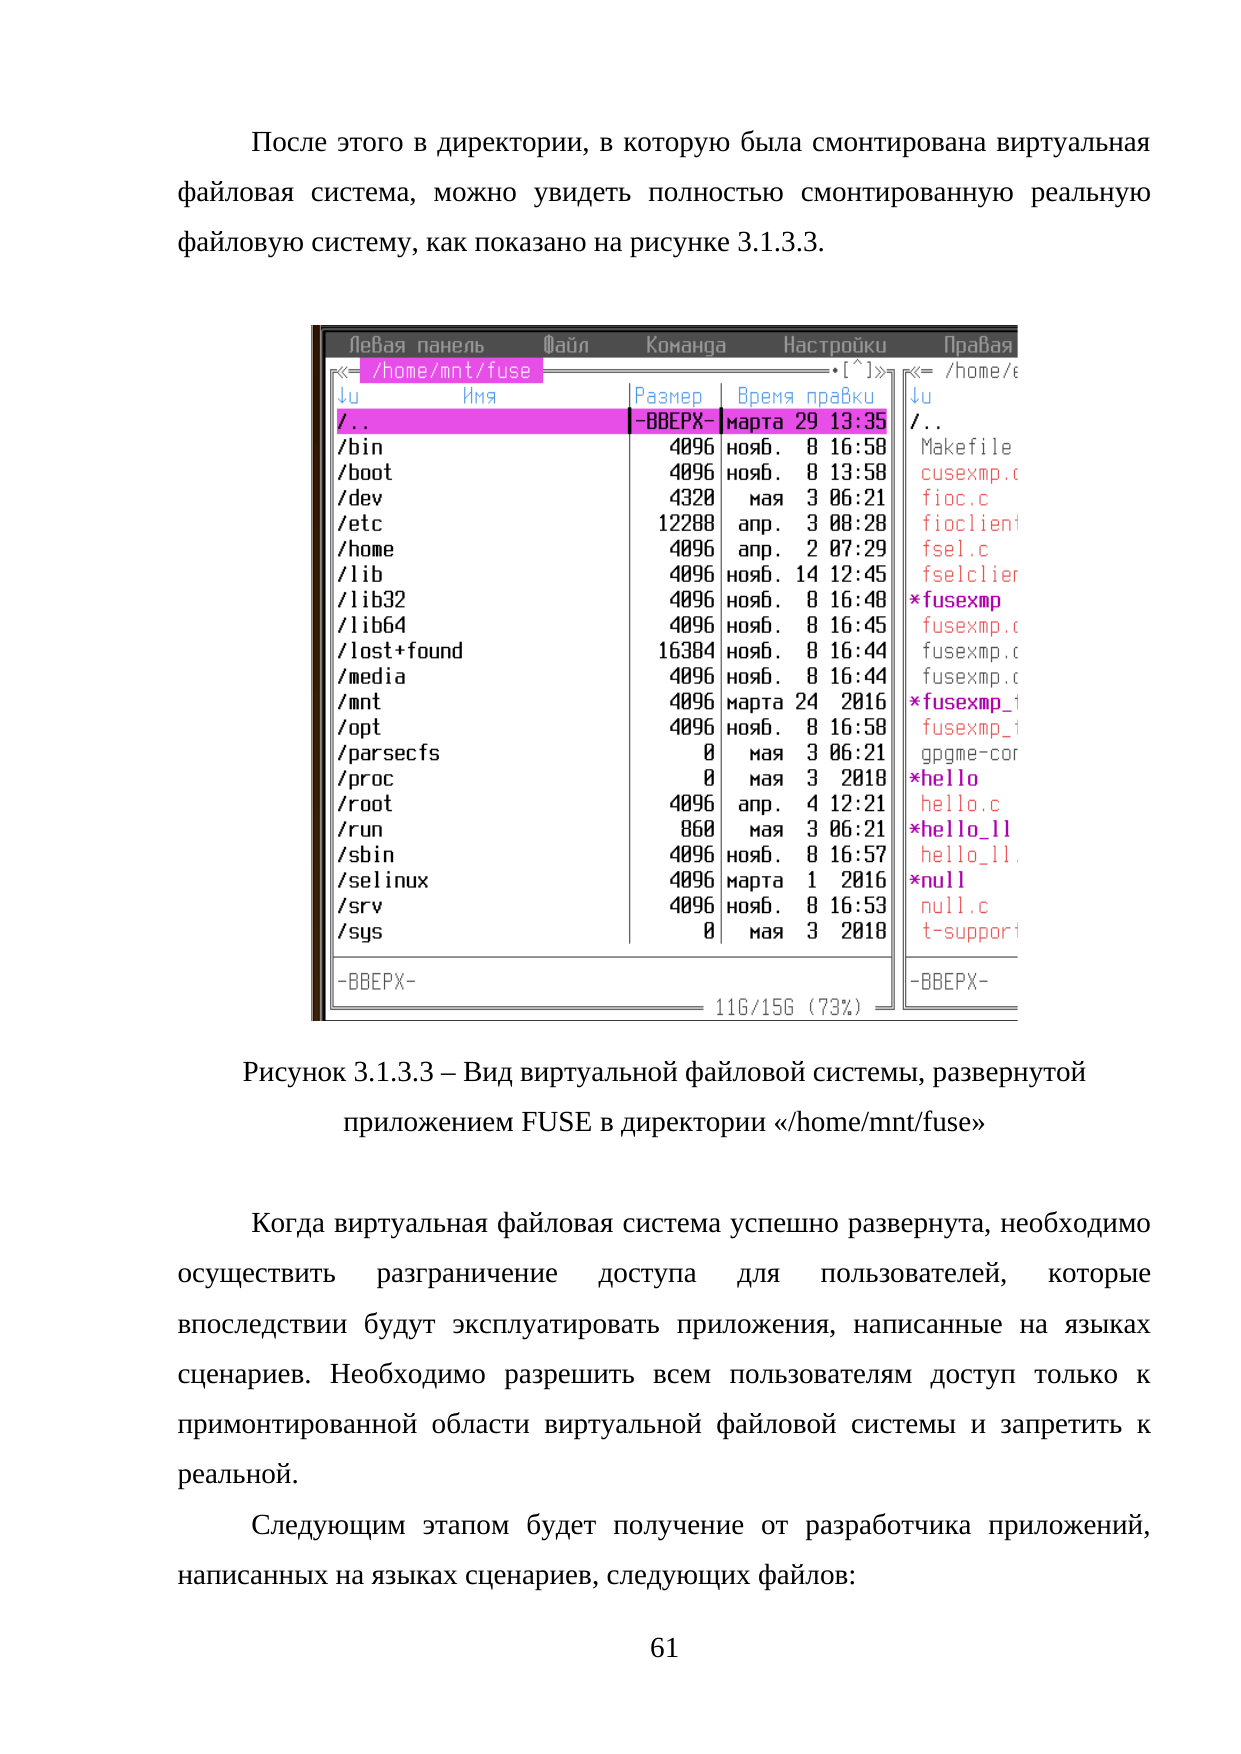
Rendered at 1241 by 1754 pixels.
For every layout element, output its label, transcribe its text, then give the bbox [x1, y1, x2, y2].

picture [639, 325, 1018, 1021]
text Когда виртуальная файловая система успешно развернута, необходимо осуществить разграничение доступа для пользователей, которые впоследствии будут эксплуатировать приложения, написанные на языках сценариев. Необходимо разрешить всем пользователям доступ только к примонтированной области виртуальной файловой системы и запретить к реальной. [177, 1205, 1152, 1490]
text После этого в директории, в которую была смонтирована виртуальная файловая система, можно увидеть полностью смонтированную реальную файловую систему, как показано на рисунке 3.1.3.3. [177, 124, 1152, 258]
text Рисунок 3.1.3.3 – Вид виртуальной файловой системы, развернутой приложением FUSE в директории «/home/mnt/fuse» [177, 1054, 1152, 1138]
text Следующим этапом будет получение от разработчика приложений, написанных на языках сценариев, следующих файлов: [177, 1507, 1152, 1591]
